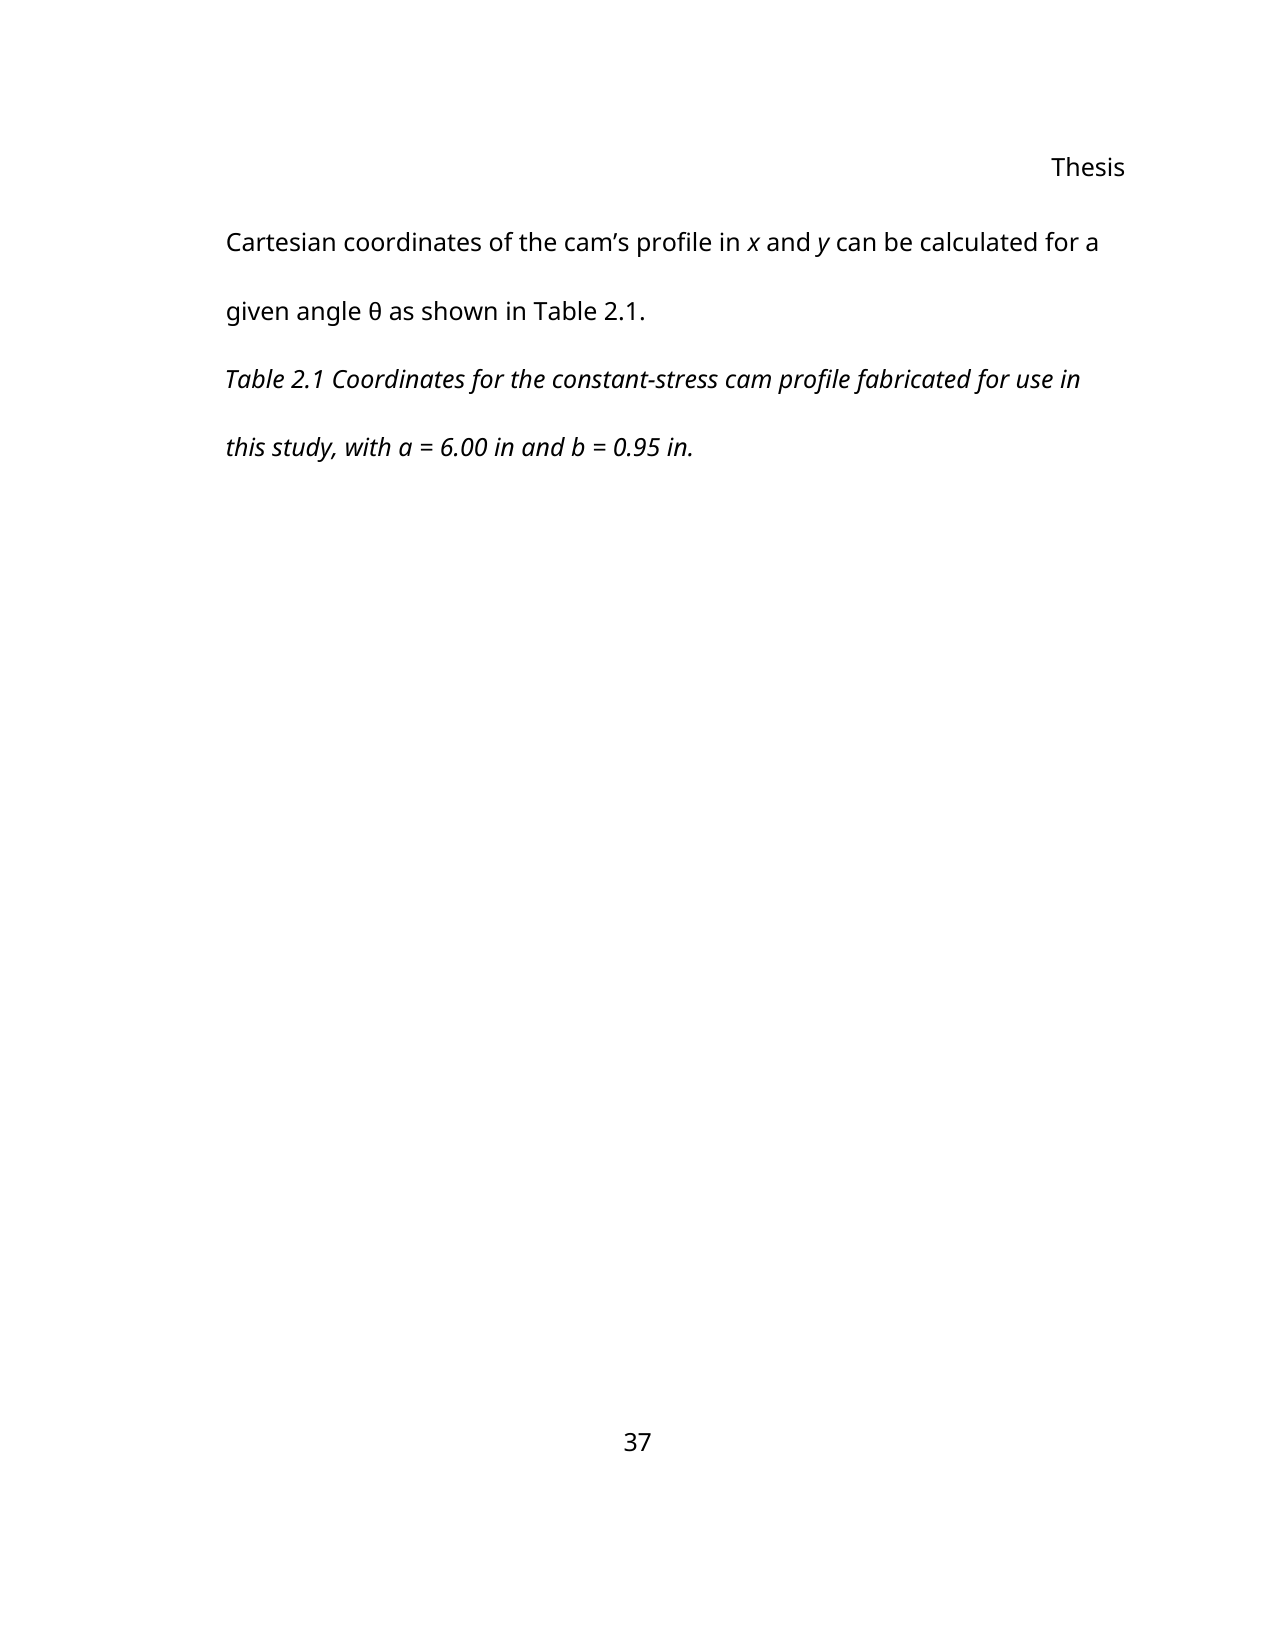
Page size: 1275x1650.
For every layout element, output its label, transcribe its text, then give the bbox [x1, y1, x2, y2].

text Cartesian coordinates of the cam’s profile in x and y can be calculated for a given angle θ as shown in Table 2.1. [224, 225, 1125, 327]
text Table 2.1 Coordinates for the constant-stress cam profile fabricated for use in this study, with a = 6.00 in and b = 0.95 in. [224, 361, 1125, 463]
